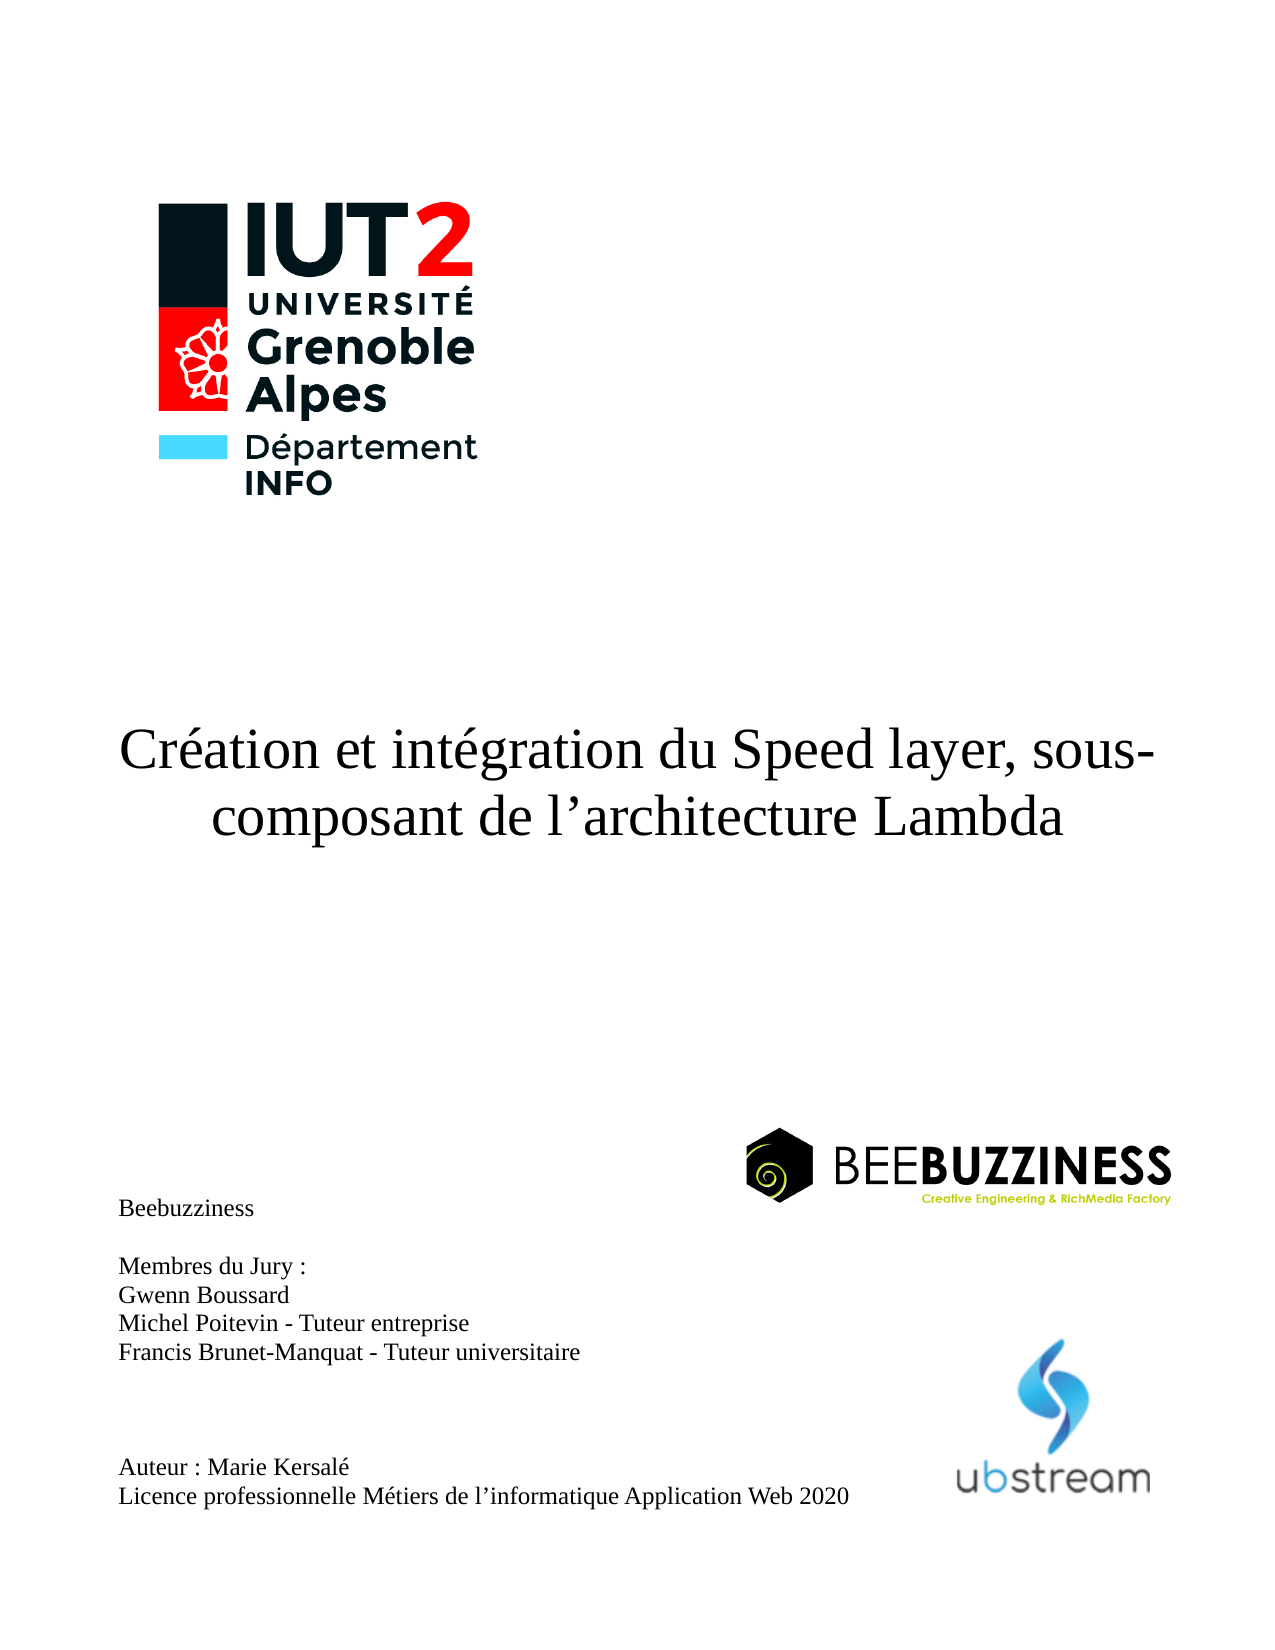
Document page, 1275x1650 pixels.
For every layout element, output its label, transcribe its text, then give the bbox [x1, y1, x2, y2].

text Licence professionnelle Métiers de l’informatique Application Web 2020 [118, 1481, 914, 1510]
text Auteur : Marie Kersalé [118, 1452, 914, 1481]
text Membres du Jury : [118, 1251, 1157, 1280]
text Gwenn Boussard [118, 1280, 914, 1308]
picture [914, 1276, 1185, 1536]
text Michel Poitevin - Tuteur entreprise [118, 1308, 914, 1337]
picture [739, 1082, 1178, 1251]
picture [118, 175, 519, 513]
text Beebuzziness [118, 1193, 737, 1222]
text Francis Brunet-Manquat - Tuteur universitaire [118, 1337, 914, 1366]
text Création et intégration du Speed layer, sous-composant de l’architecture Lambda [118, 714, 1157, 848]
